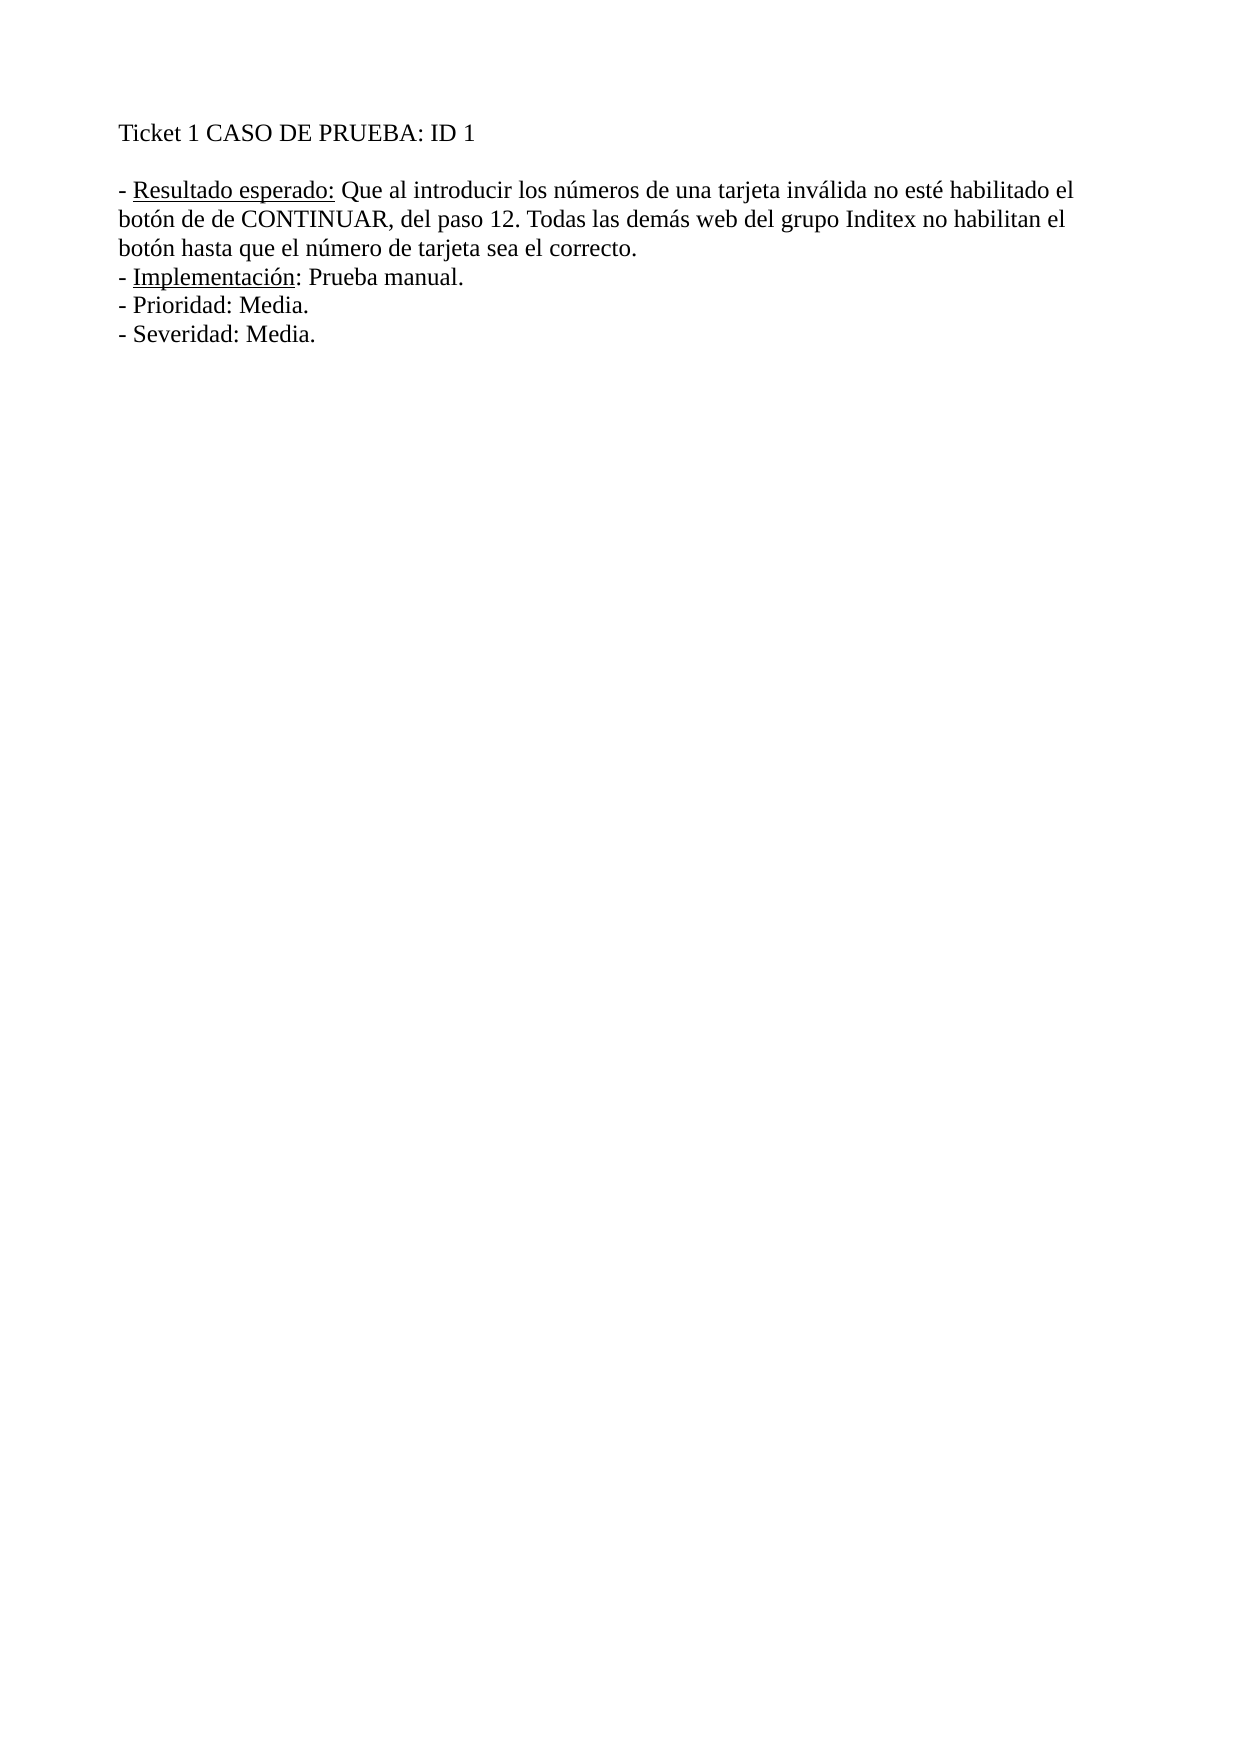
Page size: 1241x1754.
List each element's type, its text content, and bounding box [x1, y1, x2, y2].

text - Resultado esperado: Que al introducir los números de una tarjeta inválida no esté habilitado el botón de de CONTINUAR, del paso 12. Todas las demás web del grupo Inditex no habilitan el botón hasta que el número de tarjeta sea el correcto. [118, 176, 1122, 262]
text Ticket 1 CASO DE PRUEBA: ID 1 [118, 118, 1122, 147]
text - Prioridad: Media. [118, 291, 1122, 319]
text - Implementación: Prueba manual. [118, 262, 1122, 291]
text - Severidad: Media. [118, 319, 1122, 348]
